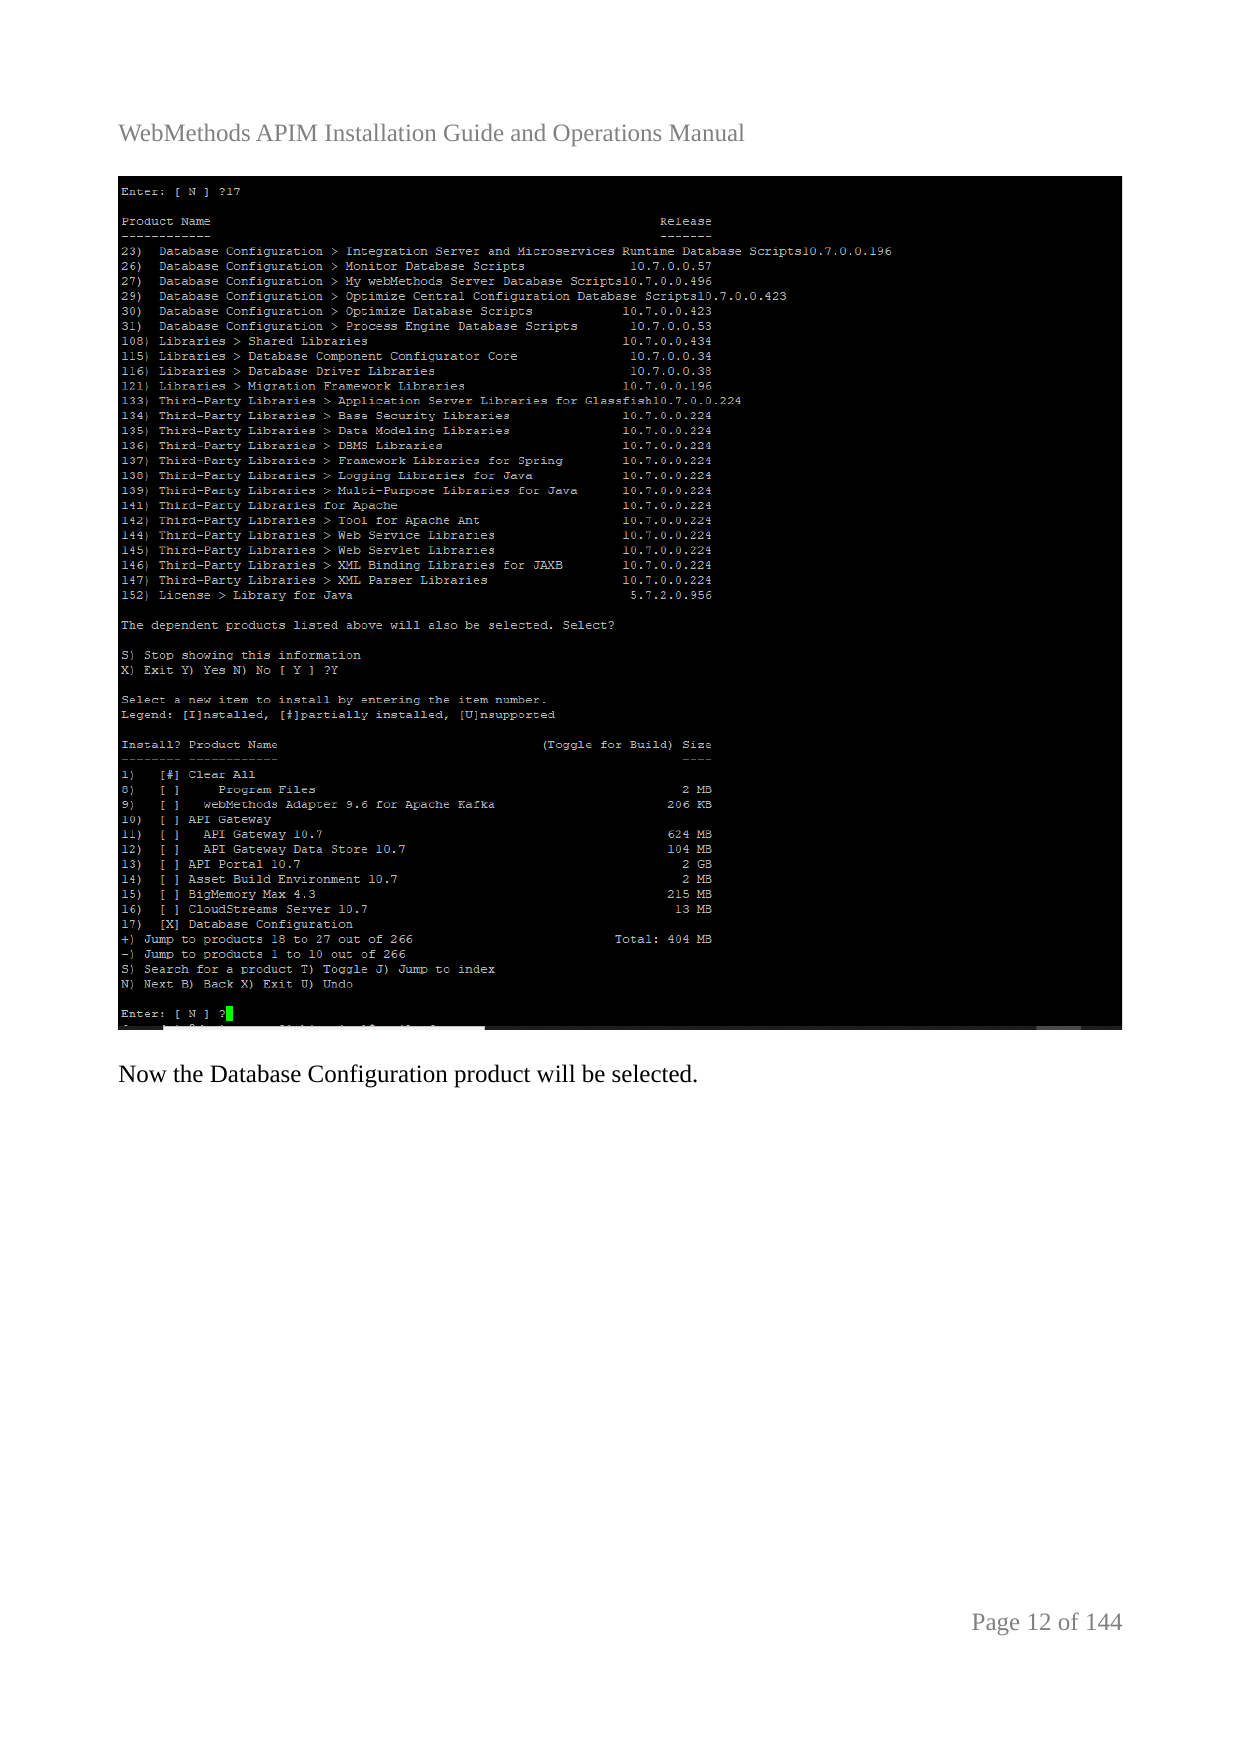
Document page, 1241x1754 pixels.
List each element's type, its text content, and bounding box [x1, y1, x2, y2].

text Now the Database Configuration product will be selected. [118, 1059, 1122, 1087]
picture [118, 176, 1123, 1030]
